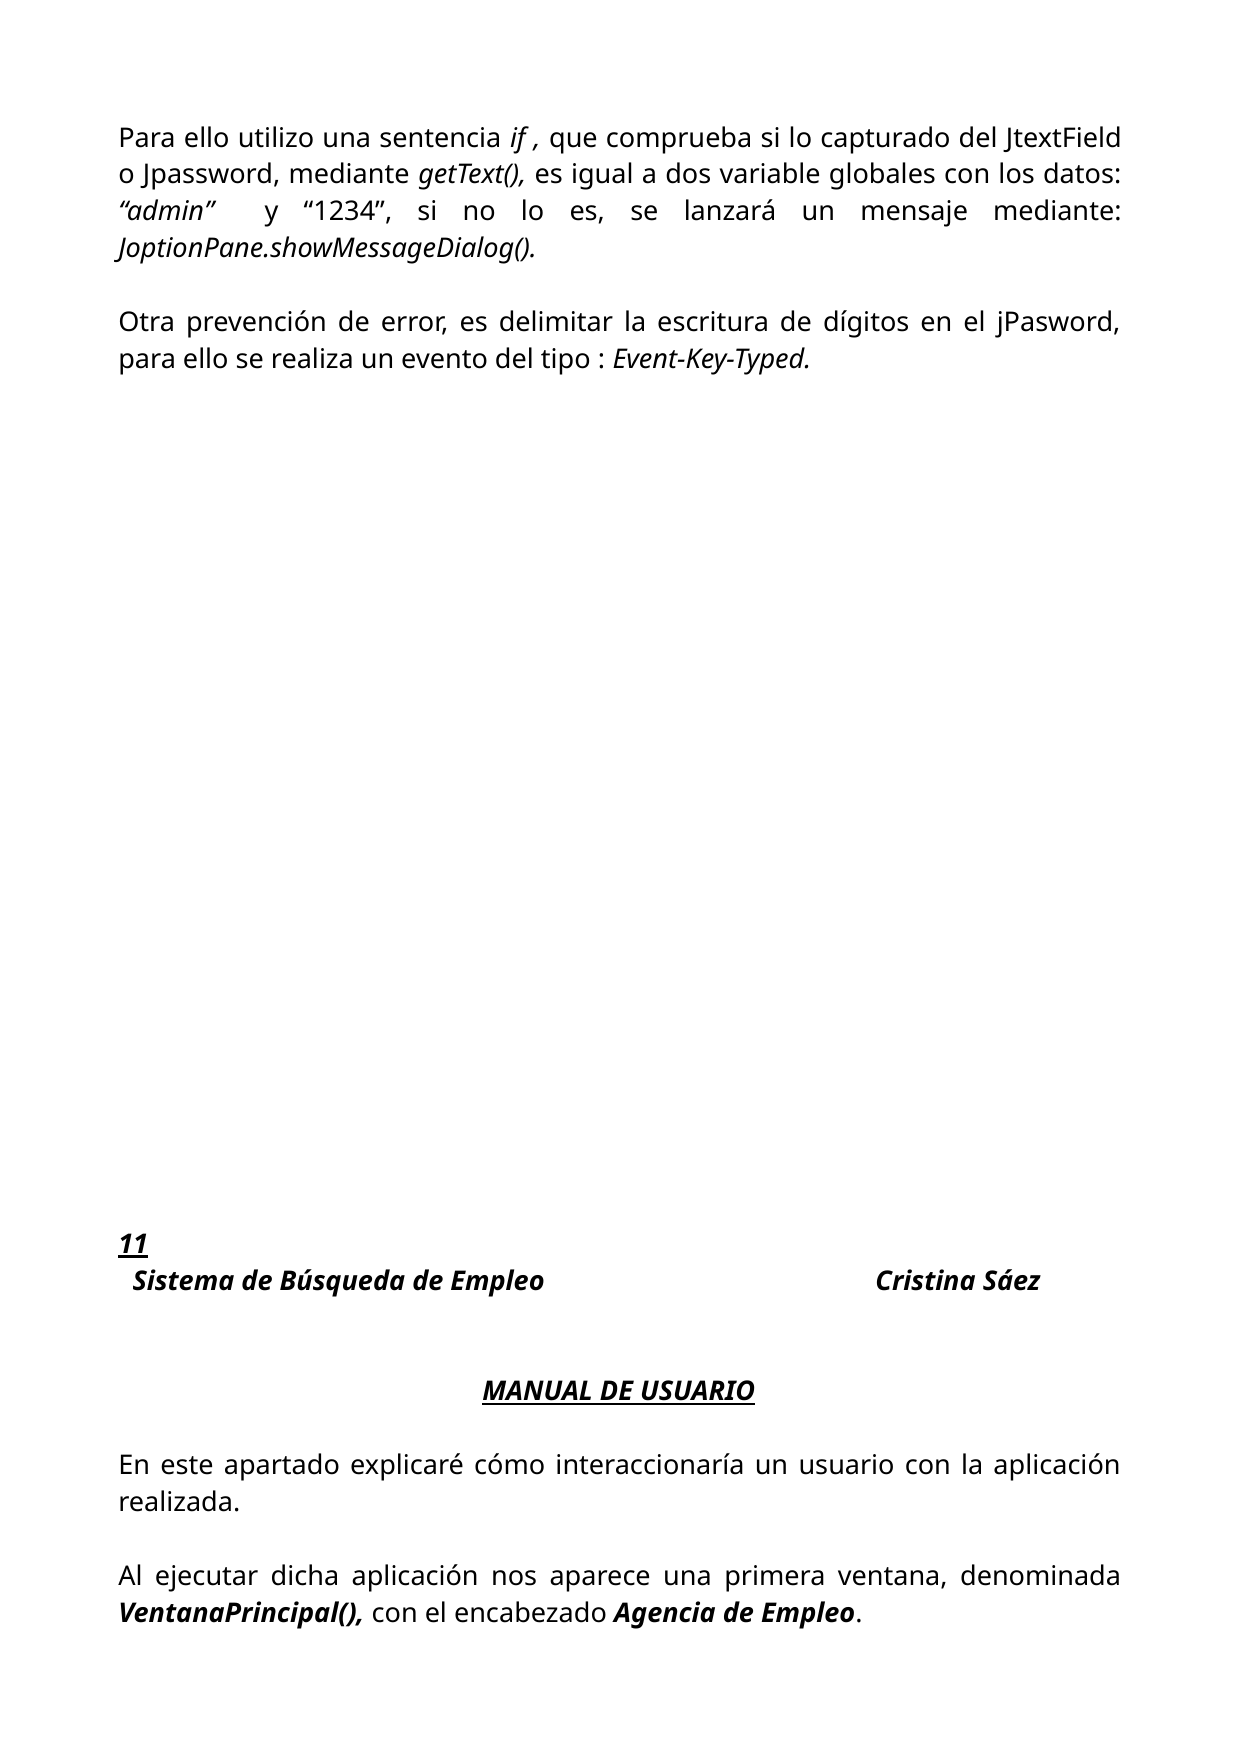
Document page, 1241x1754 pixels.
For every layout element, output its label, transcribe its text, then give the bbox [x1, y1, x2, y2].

text Al ejecutar dicha aplicación nos aparece una primera ventana, denominada VentanaPrincipal(), con el encabezado Agencia de Empleo. [118, 1556, 1122, 1630]
text Para ello utilizo una sentencia if , que comprueba si lo capturado del JtextField o Jpassword, mediante getText(), es igual a dos variable globales con los datos: “admin” y “1234”, si no lo es, se lanzará un mensaje mediante: JoptionPane.showMessageDialog(). [118, 118, 1122, 266]
text Sistema de Búsqueda de Empleo Cristina Sáez [118, 1261, 1122, 1298]
text 23 [118, 1224, 1122, 1261]
text MANUAL DE USUARIO [118, 1372, 1122, 1409]
text En este apartado explicaré cómo interaccionaría un usuario con la aplicación realizada. [118, 1446, 1122, 1519]
text Otra prevención de error, es delimitar la escritura de dígitos en el jPasword, para ello se realiza un evento del tipo : Event-Key-Typed. [118, 302, 1122, 376]
